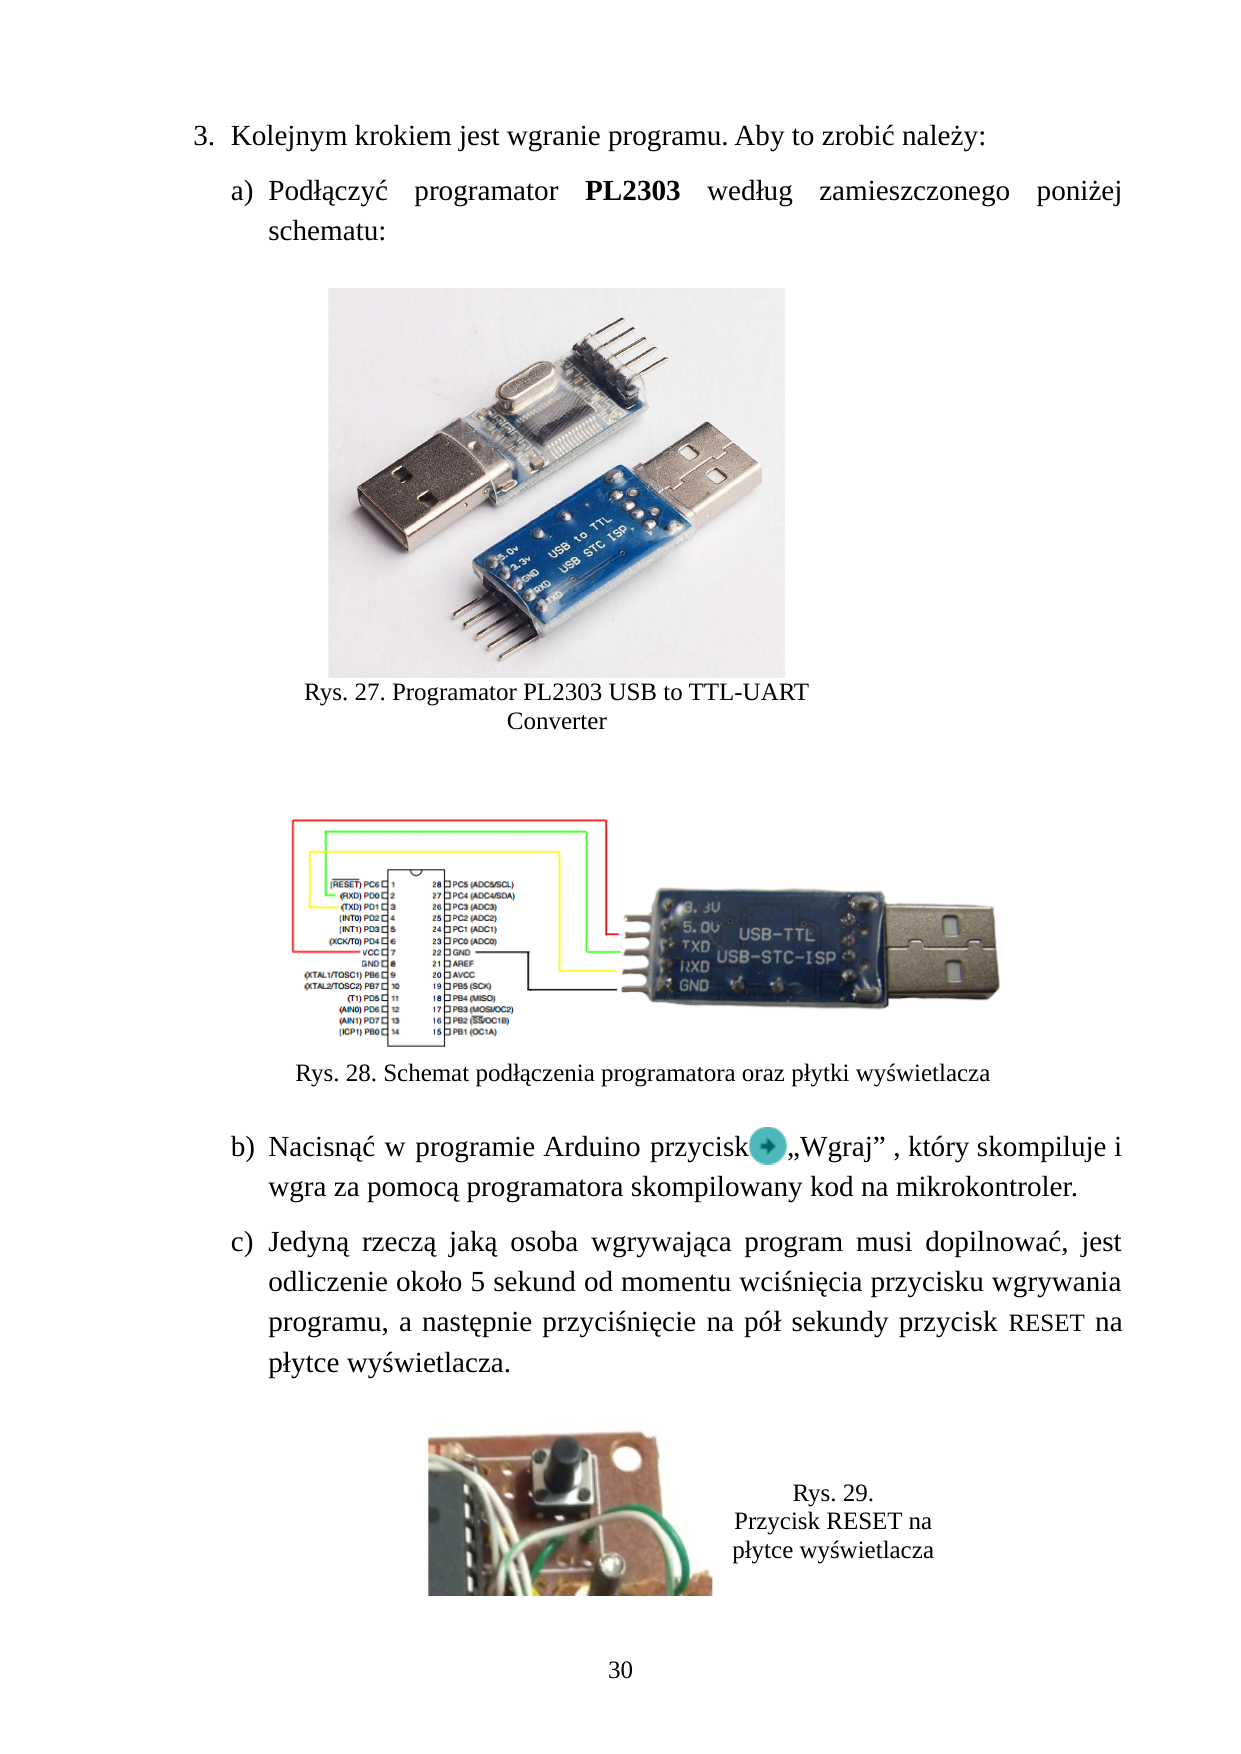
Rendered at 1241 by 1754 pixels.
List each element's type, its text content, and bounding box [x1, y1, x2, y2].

list Rys. 27. Programator PL2303 USB to TTL-UART Converter [251, 677, 862, 735]
list Jedyną rzeczą jaką osoba wgrywająca program musi dopilnować, jest odliczenie około 5 sekund od momentu wciśnięcia przycisku wgrywania programu, a następnie przyciśnięcie na pół sekundy przycisk RESET na płytce wyświetlacza. [231, 1224, 1122, 1378]
picture [428, 1411, 713, 1596]
list Kolejnym krokiem jest wgranie programu. Aby to zrobić należy: [193, 118, 1122, 152]
list Przycisk RESET na płytce wyświetlacza [713, 1506, 953, 1564]
list Podłączyć programator PL2303 według zamieszczonego poniżej schematu: [231, 173, 1122, 247]
list Rys. 28. Schemat podłączenia programatora oraz płytki wyświetlacza [251, 1058, 1034, 1087]
picture [328, 288, 785, 678]
picture [273, 797, 1012, 1059]
picture [749, 1127, 787, 1165]
list Nacisnąć w programie Arduino przycisk „Wgraj” , który skompiluje i wgra za pomocą programatora skompilowany kod na mikrokontroler. [231, 1129, 1122, 1203]
list Rys. 29. [713, 1478, 953, 1506]
